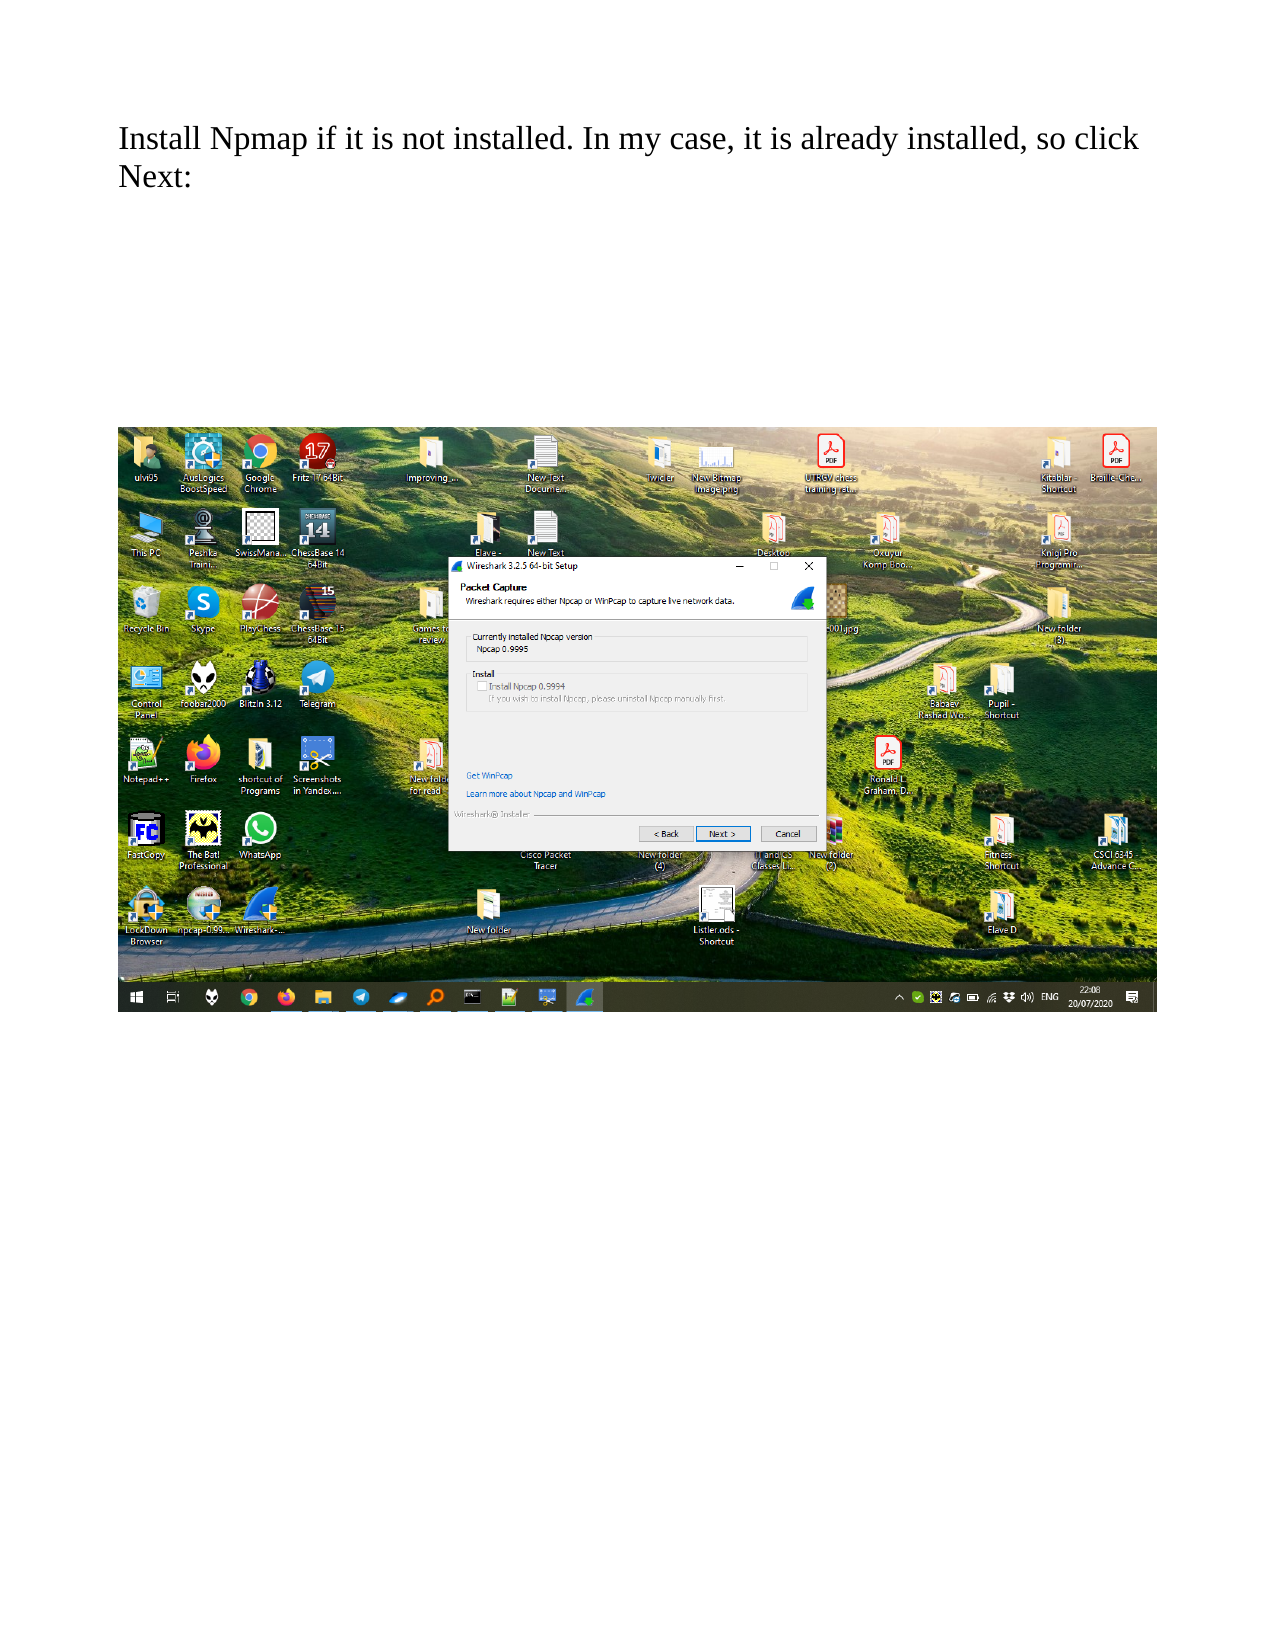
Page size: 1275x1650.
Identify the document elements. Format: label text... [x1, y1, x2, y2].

text Install Npmap if it is not installed. In my case, it is already installed, so click Next: [118, 118, 1157, 195]
picture [118, 427, 1157, 1012]
